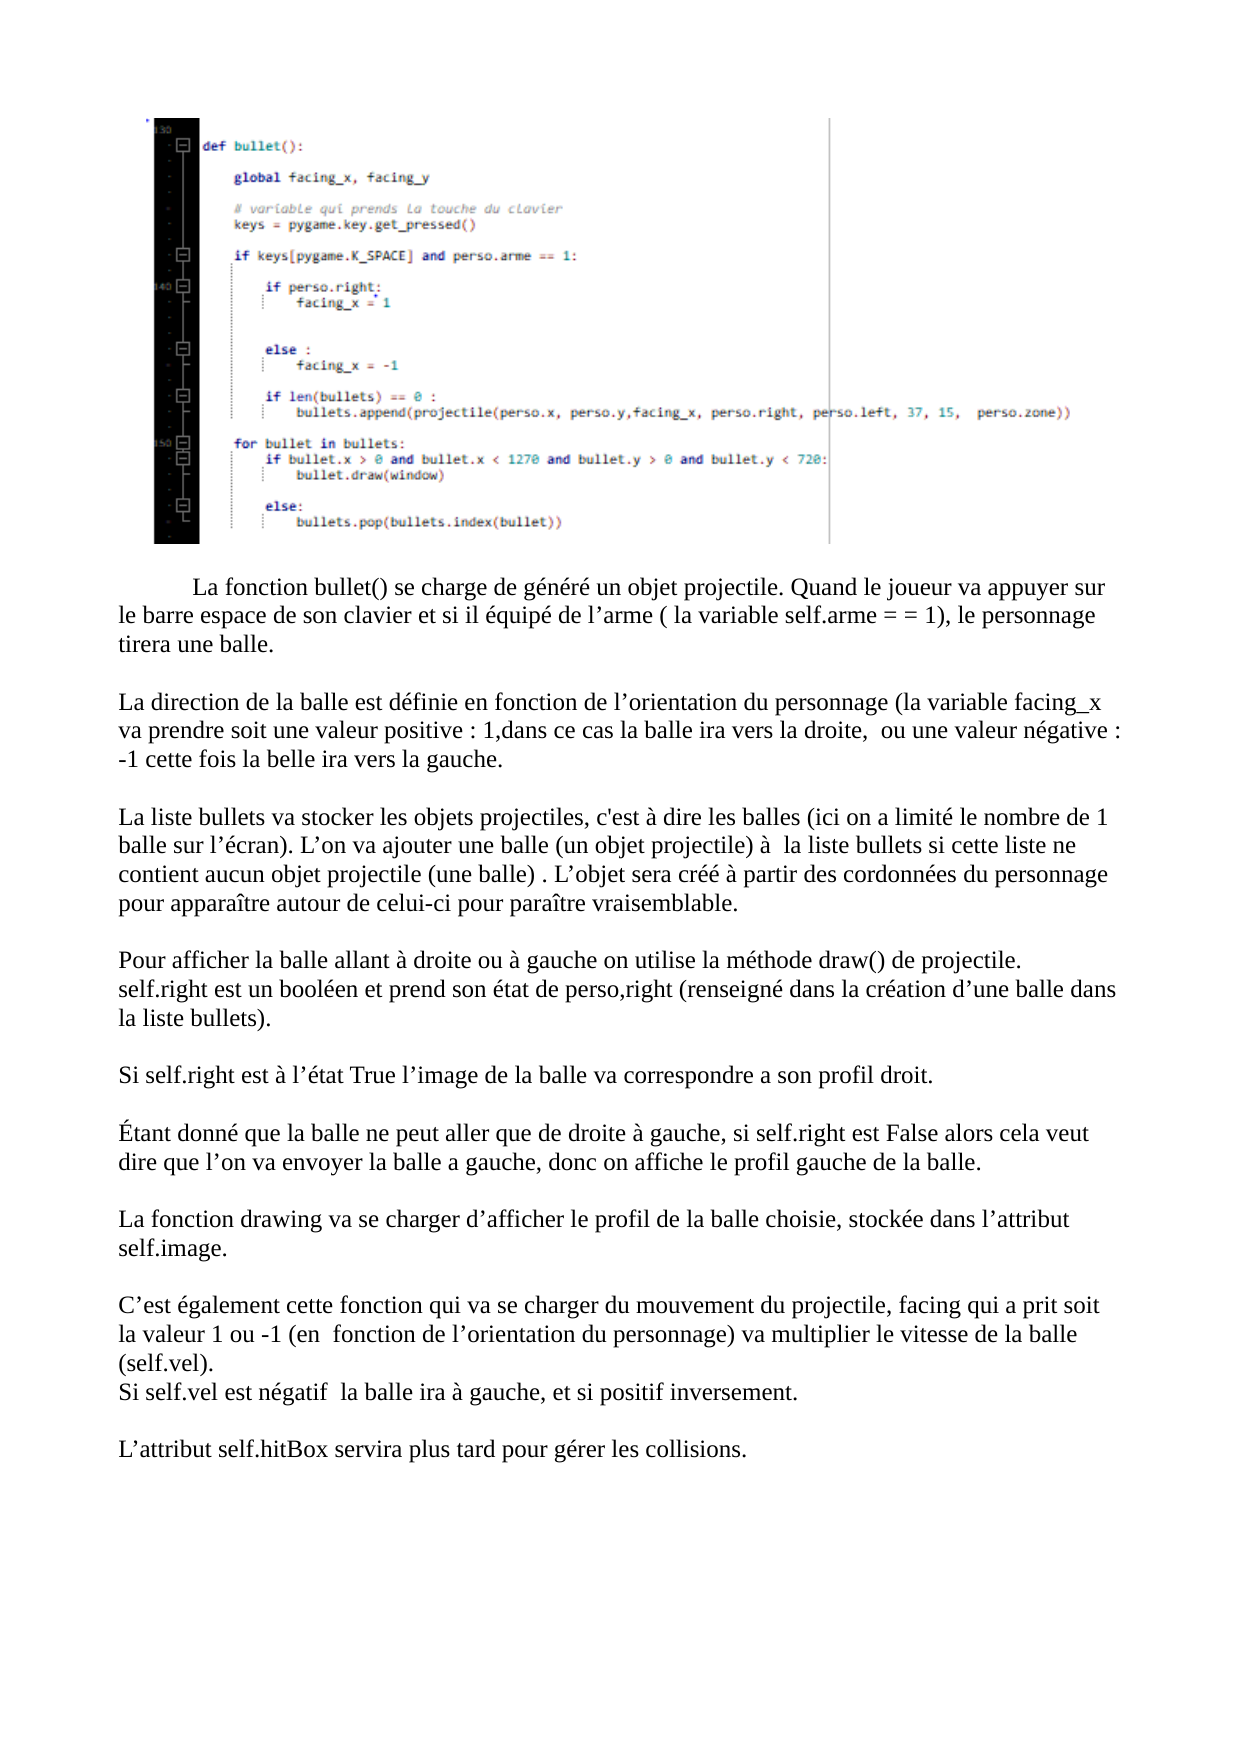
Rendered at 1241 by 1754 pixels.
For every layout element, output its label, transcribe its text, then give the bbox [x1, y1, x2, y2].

text C’est également cette fonction qui va se charger du mouvement du projectile, facing qui a prit soit la valeur 1 ou -1 (en fonction de l’orientation du personnage) va multiplier le vitesse de la balle (self.vel). [118, 1291, 1122, 1377]
text La direction de la balle est définie en fonction de l’orientation du personnage (la variable facing_x va prendre soit une valeur positive : 1,dans ce cas la balle ira vers la droite, ou une valeur négative : -1 cette fois la belle ira vers la gauche. [118, 687, 1122, 773]
text La liste bullets va stocker les objets projectiles, c'est à dire les balles (ici on a limité le nombre de 1 balle sur l’écran). L’on va ajouter une balle (un objet projectile) à la liste bullets si cette liste ne contient aucun objet projectile (une balle) . L’objet sera créé à partir des cordonnées du personnage pour apparaître autour de celui-ci pour paraître vraisemblable. [118, 802, 1122, 917]
text Pour afficher la balle allant à droite ou à gauche on utilise la méthode draw() de projectile. [118, 946, 1122, 974]
text Si self.right est à l’état True l’image de la balle va correspondre a son profil droit. [118, 1061, 1122, 1089]
text Si self.vel est négatif la balle ira à gauche, et si positif inversement. [118, 1377, 1122, 1406]
picture [146, 118, 1095, 544]
text self.right est un booléen et prend son état de perso,right (renseigné dans la création d’une balle dans la liste bullets). [118, 974, 1122, 1032]
text Étant donné que la balle ne peut aller que de droite à gauche, si self.right est False alors cela veut dire que l’on va envoyer la balle a gauche, donc on affiche le profil gauche de la balle. [118, 1118, 1122, 1176]
text La fonction drawing va se charger d’afficher le profil de la balle choisie, stockée dans l’attribut self.image. [118, 1204, 1122, 1262]
text L’attribut self.hitBox servira plus tard pour gérer les collisions. [118, 1434, 1122, 1463]
text La fonction bullet() se charge de généré un objet projectile. Quand le joueur va appuyer sur le barre espace de son clavier et si il équipé de l’arme ( la variable self.arme = = 1), le personnage tirera une balle. [118, 572, 1122, 658]
